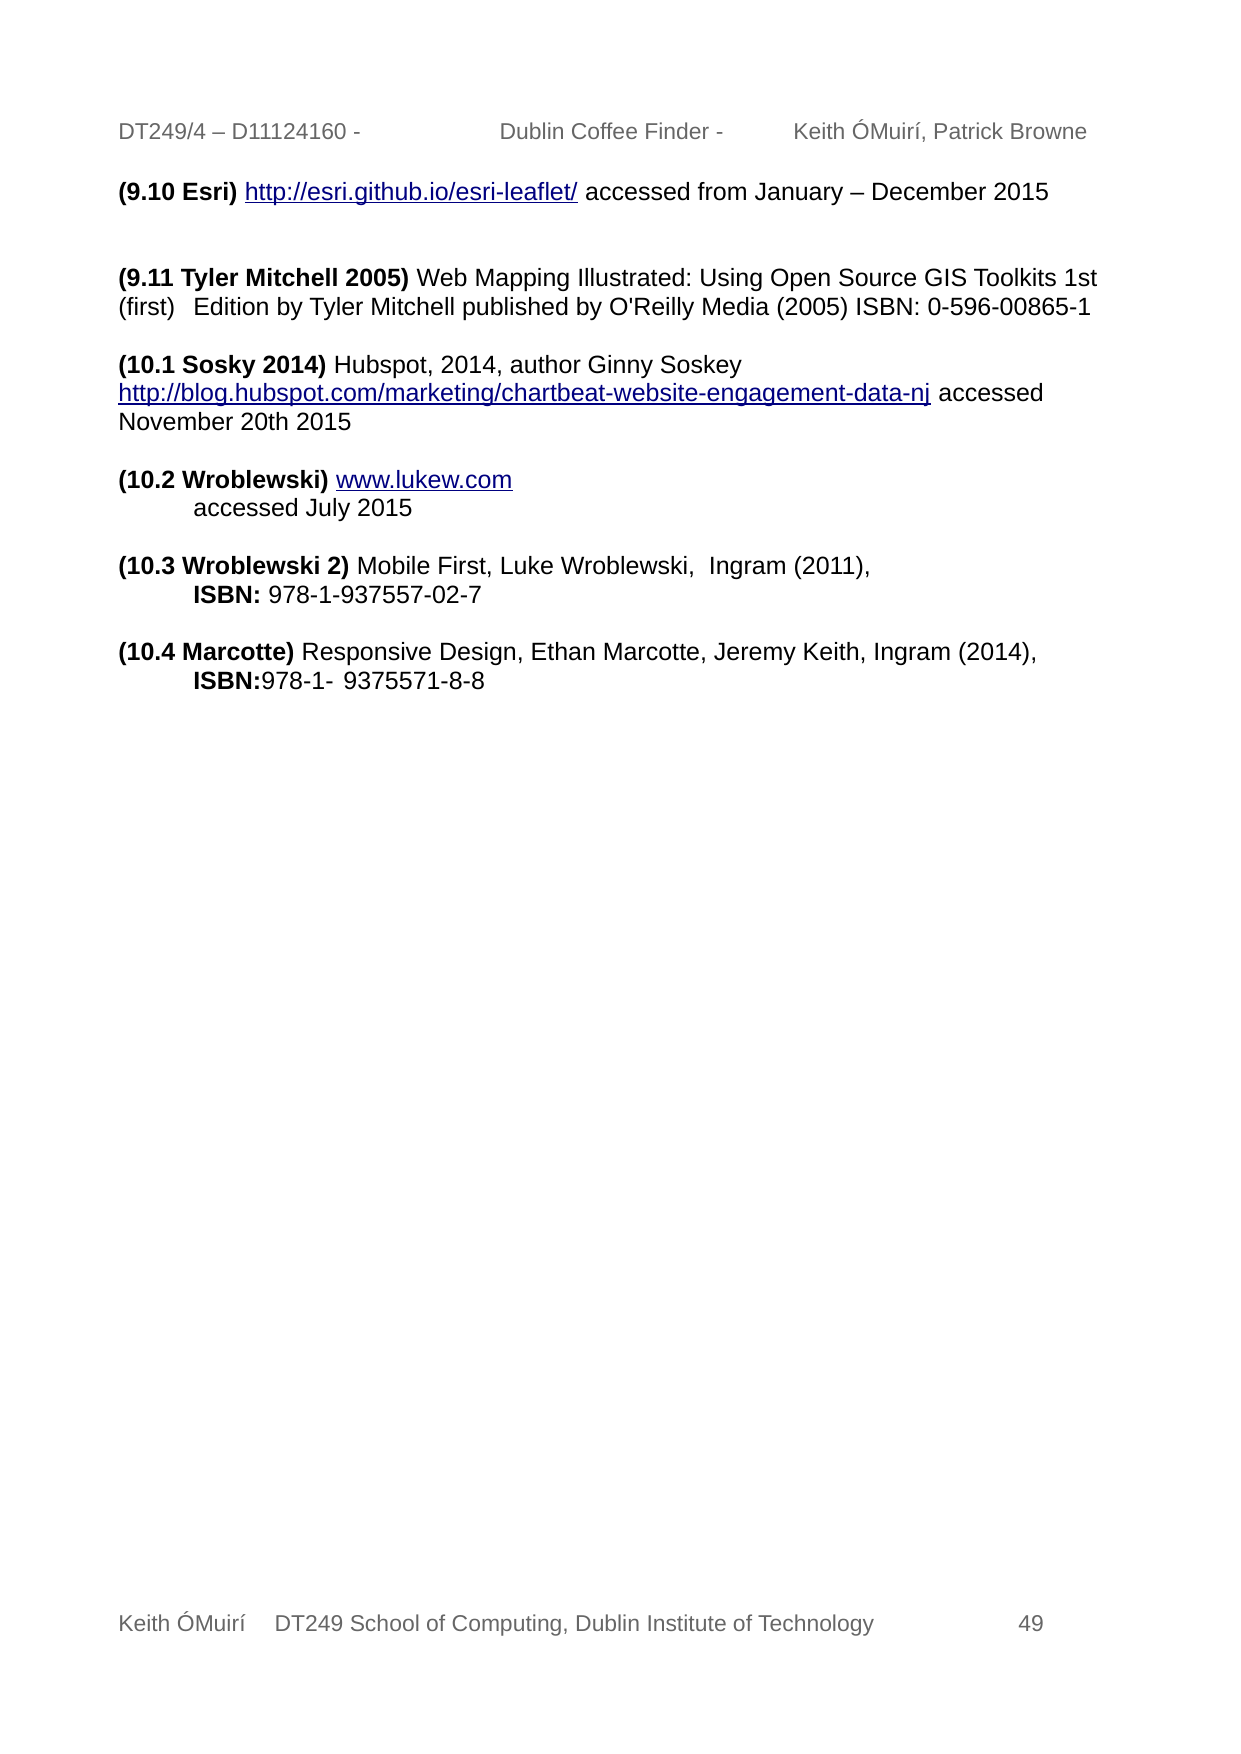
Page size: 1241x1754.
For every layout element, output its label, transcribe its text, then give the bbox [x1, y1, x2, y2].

subtitle ISBN:978-1- 9375571-8-8 [118, 666, 1122, 694]
text accessed July 2015 [118, 493, 1122, 522]
text (9.10 Esri) http://esri.github.io/esri-leaflet/ accessed from January – December 2015 [118, 177, 1122, 206]
text ISBN: 978-1-937557-02-7 [118, 579, 1122, 608]
text (10.4 Marcotte) Responsive Design, Ethan Marcotte, Jeremy Keith, Ingram (2014), [118, 637, 1122, 666]
text (9.11 Tyler Mitchell 2005) Web Mapping Illustrated: Using Open Source GIS Toolkits 1st (first) Edition by Tyler Mitchell published by O'Reilly Media (2005) ISBN: 0-596-00865-1 [118, 263, 1122, 321]
text (10.1 Sosky 2014) Hubspot, 2014, author Ginny Soskey http://blog.hubspot.com/marketing/chartbeat-website-engagement-data-nj accessed November 20th 2015 [118, 349, 1122, 436]
text (10.2 Wroblewski) www.lukew.com [118, 464, 1122, 493]
text (10.3 Wroblewski 2) Mobile First, Luke Wroblewski, Ingram (2011), [118, 551, 1122, 579]
